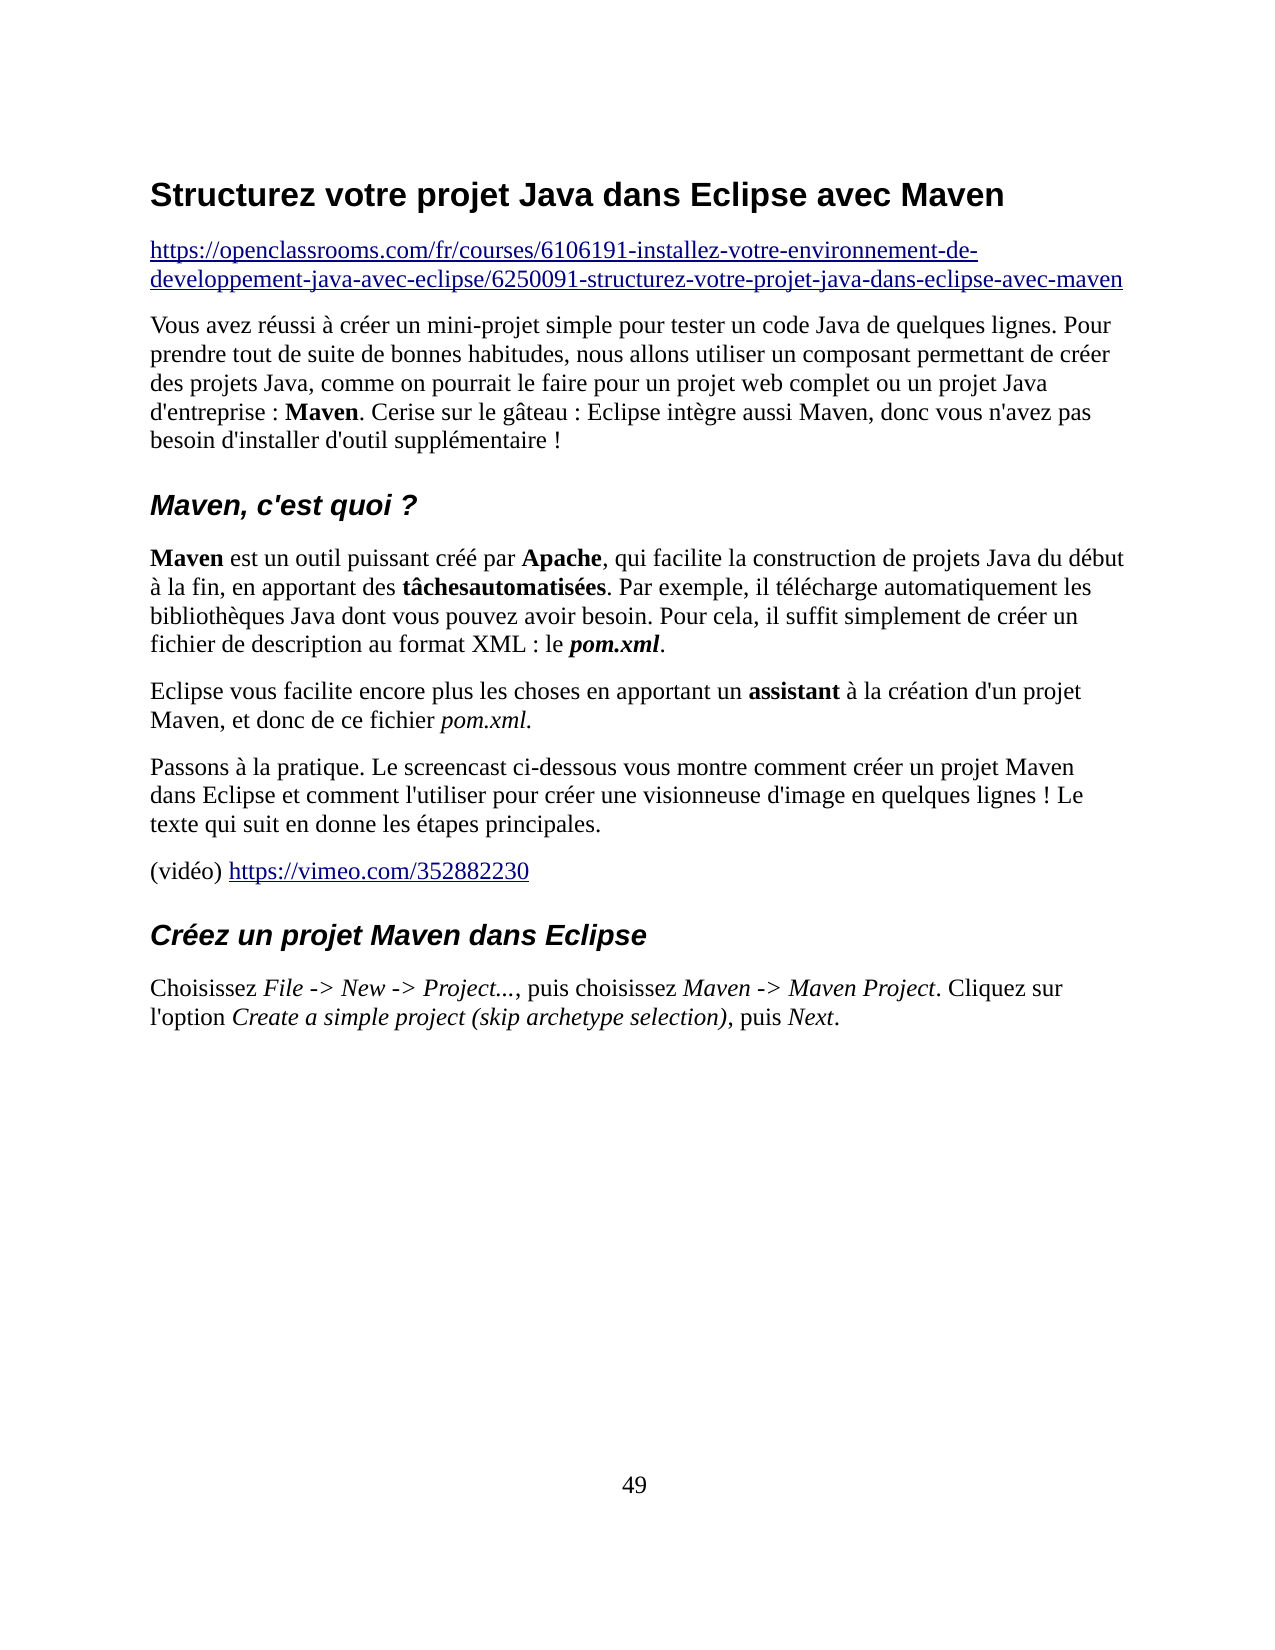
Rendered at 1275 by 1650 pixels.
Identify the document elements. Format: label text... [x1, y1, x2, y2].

text (vidéo) https://vimeo.com/352882230 [150, 856, 1125, 884]
text Maven est un outil puissant créé par Apache, qui facilite la construction de projets Java du début à la fin, en apportant des tâchesautomatisées. Par exemple, il télécharge automatiquement les bibliothèques Java dont vous pouvez avoir besoin. Pour cela, il suffit simplement de créer un fichier de description au format XML : le pom.xml. [150, 543, 1125, 658]
text Vous avez réussi à créer un mini-projet simple pour tester un code Java de quelques lignes. Pour prendre tout de suite de bonnes habitudes, nous allons utiliser un composant permettant de créer des projets Java, comme on pourrait le faire pour un projet web complet ou un projet Java d'entreprise : Maven. Cerise sur le gâteau : Eclipse intègre aussi Maven, donc vous n'avez pas besoin d'installer d'outil supplémentaire ! [150, 311, 1125, 454]
text Passons à la pratique. Le screencast ci-dessous vous montre comment créer un projet Maven dans Eclipse et comment l'utiliser pour créer une visionneuse d'image en quelques lignes ! Le texte qui suit en donne les étapes principales. [150, 752, 1125, 838]
text Eclipse vous facilite encore plus les choses en apportant un assistant à la création d'un projet Maven, et donc de ce fichier pom.xml. [150, 676, 1125, 734]
text Choisissez File -> New -> Project..., puis choisissez Maven -> Maven Project. Cliquez sur l'option Create a simple project (skip archetype selection), puis Next. [150, 973, 1125, 1031]
subtitle Maven, c'est quoi ? [150, 488, 1125, 522]
subtitle Créez un projet Maven dans Eclipse [150, 918, 1125, 952]
text https://openclassrooms.com/fr/courses/6106191-installez-votre-environnement-de-developpement-java-avec-eclipse/6250091-structurez-votre-projet-java-dans-eclipse-avec-maven [150, 235, 1125, 293]
subtitle Structurez votre projet Java dans Eclipse avec Maven [150, 175, 1125, 214]
